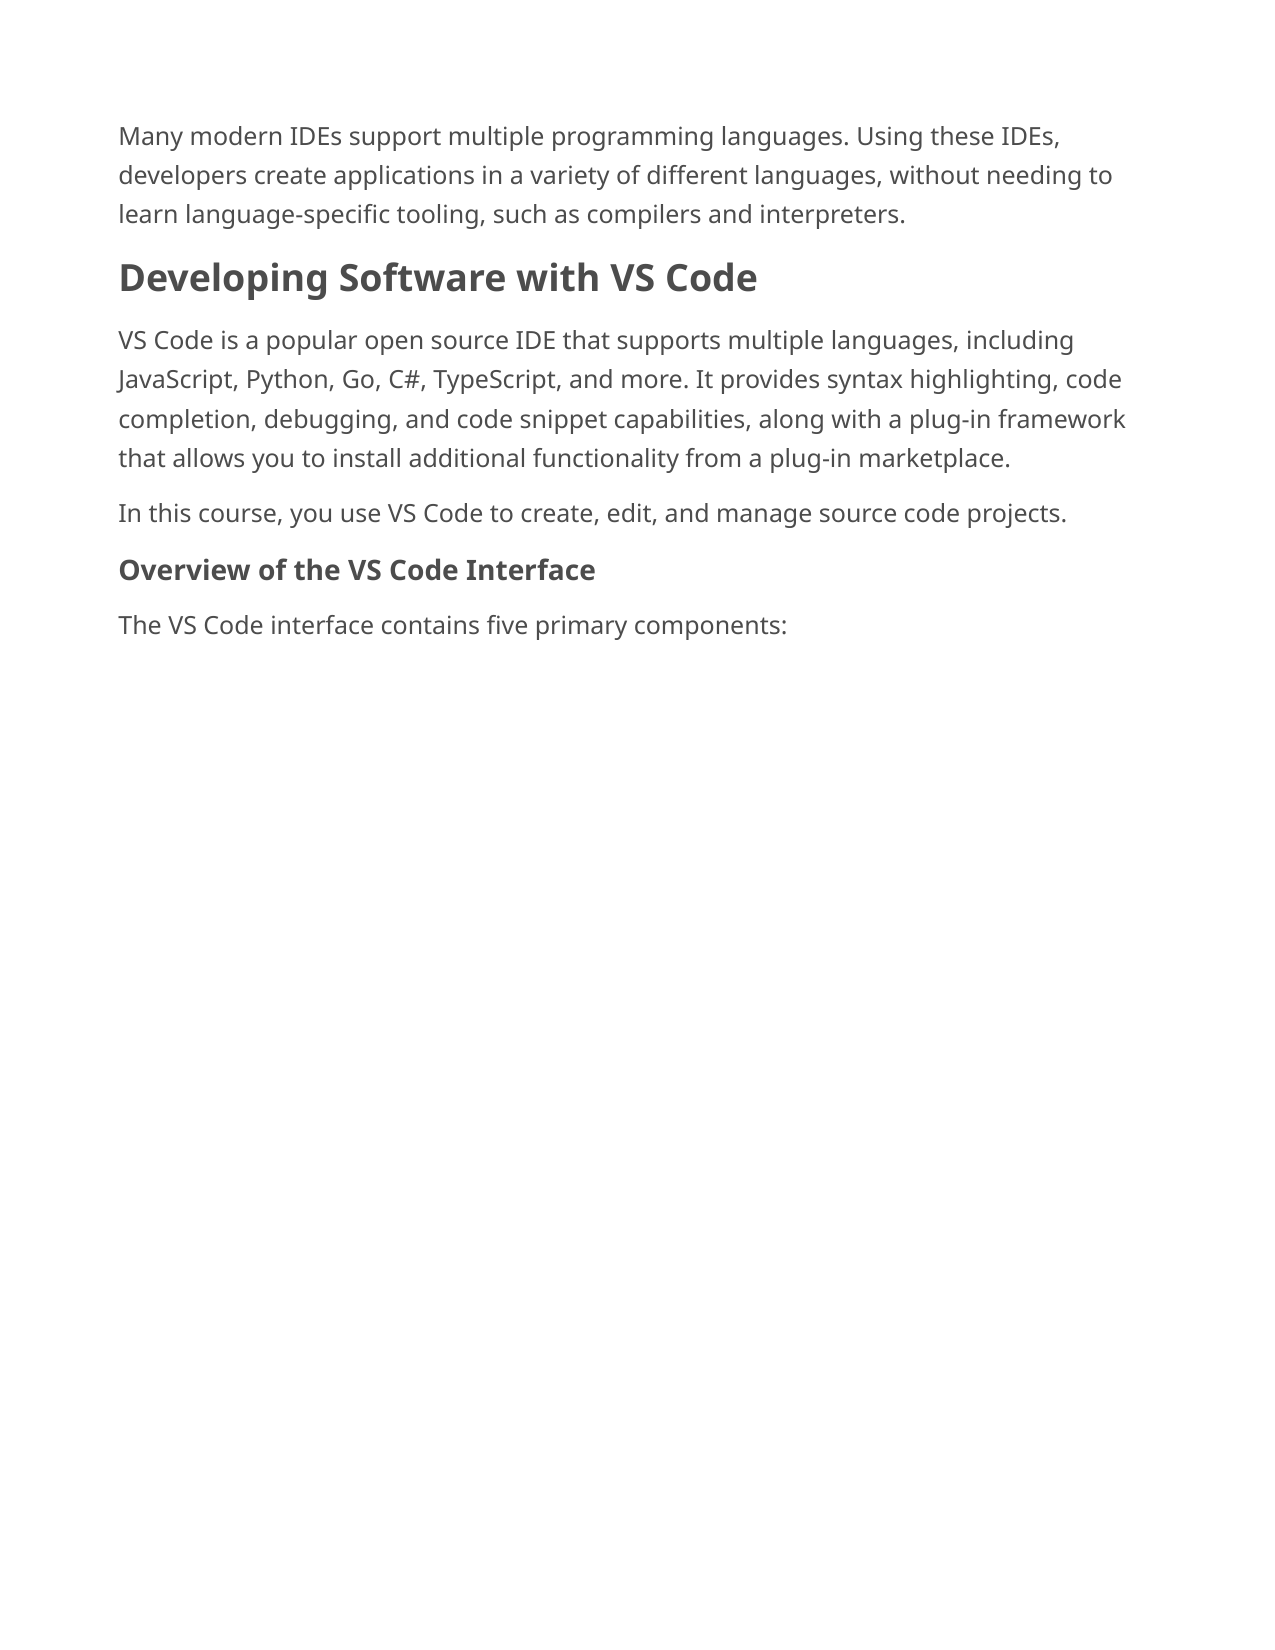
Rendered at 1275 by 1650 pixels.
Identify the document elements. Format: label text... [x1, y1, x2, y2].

subtitle Developing Software with VS Code [118, 251, 1157, 302]
text The VS Code interface contains five primary components: [118, 608, 1157, 642]
subtitle Overview of the VS Code Interface [118, 550, 1157, 588]
text VS Code is a popular open source IDE that supports multiple languages, including JavaScript, Python, Go, C#, TypeScript, and more. It provides syntax highlighting, code completion, debugging, and code snippet capabilities, along with a plug-in framework that allows you to install additional functionality from a plug-in marketplace. [118, 323, 1157, 474]
text Many modern IDEs support multiple programming languages. Using these IDEs, developers create applications in a variety of different languages, without needing to learn language-specific tooling, such as compilers and interpreters. [118, 118, 1157, 231]
text In this course, you use VS Code to create, edit, and manage source code projects. [118, 495, 1157, 529]
